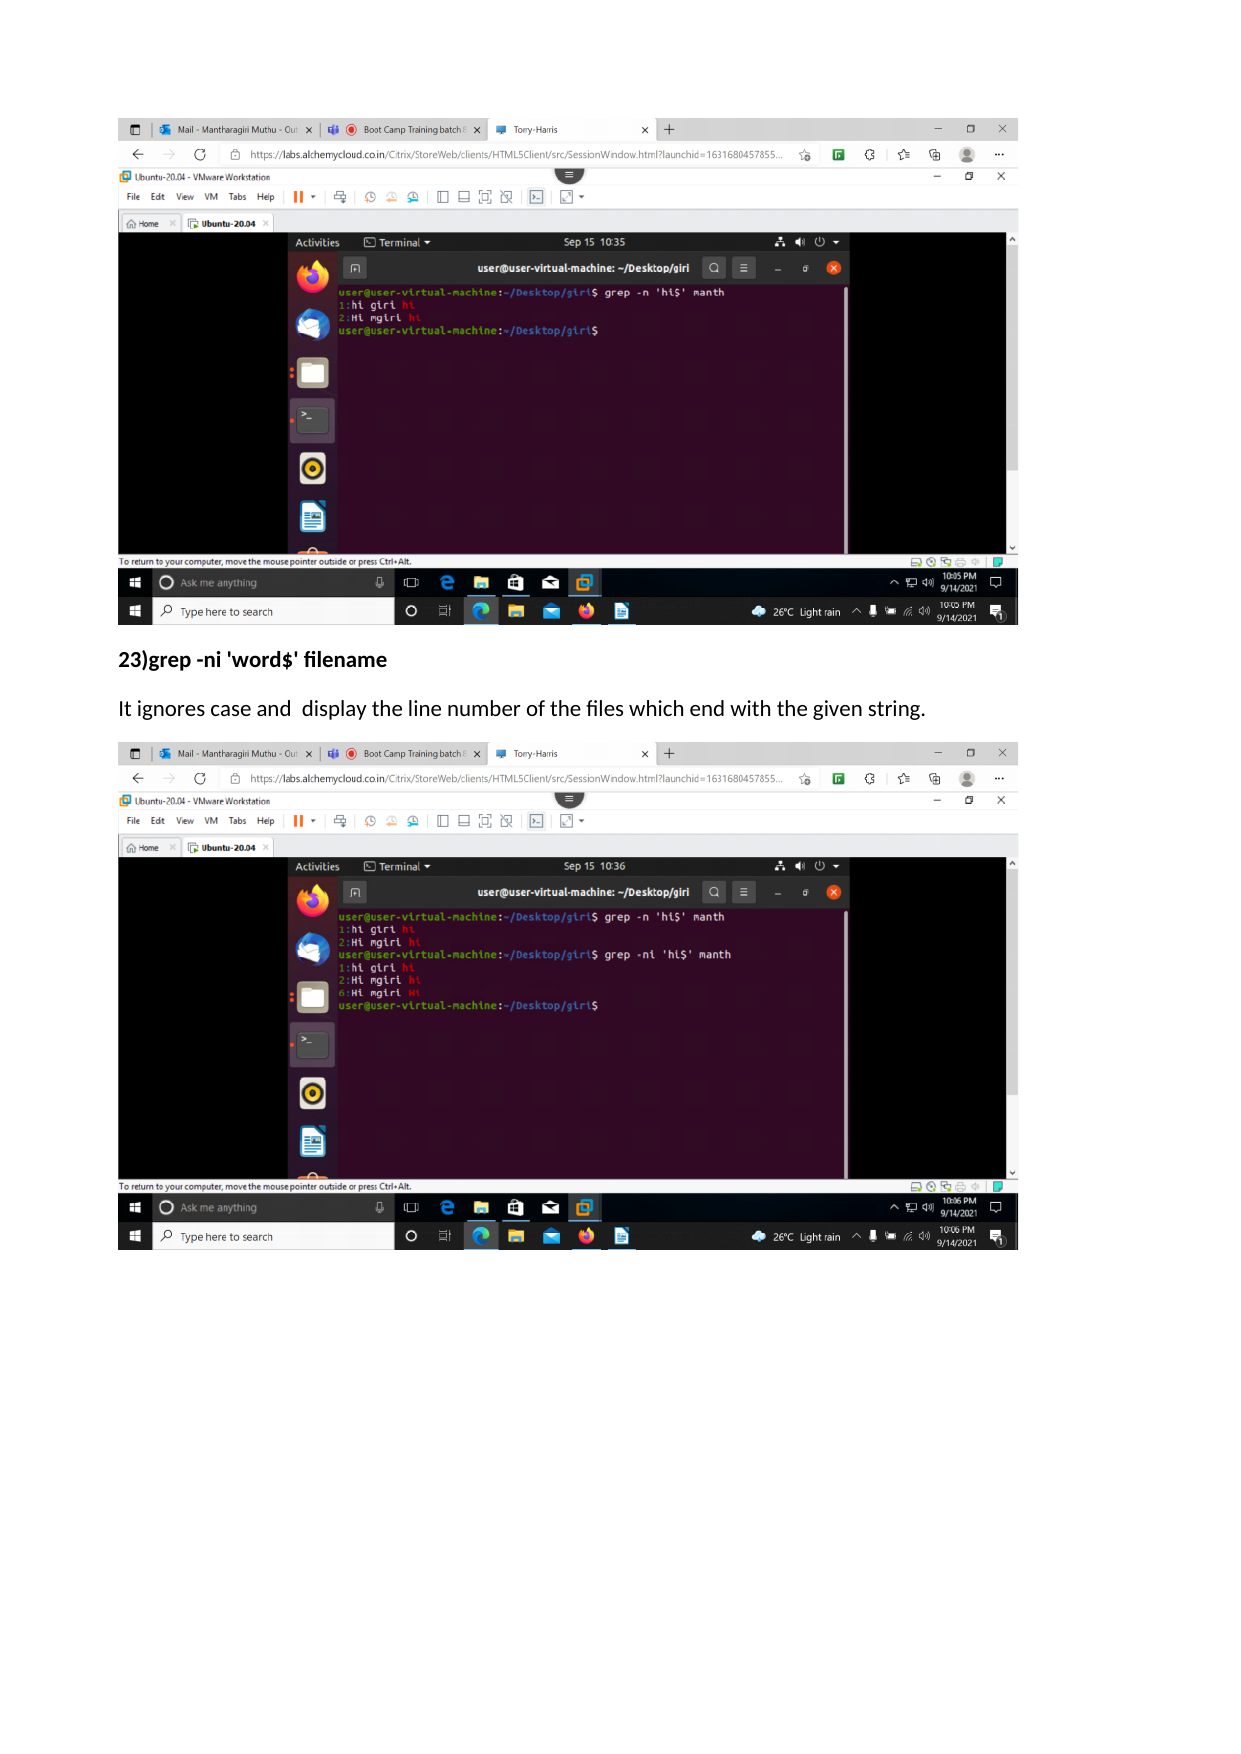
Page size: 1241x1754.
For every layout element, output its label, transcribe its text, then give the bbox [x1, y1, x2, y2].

text 23)grep -ni 'word$' filename [118, 645, 1122, 673]
text It ignores case and display the line number of the files which end with the given string. [118, 694, 1122, 722]
